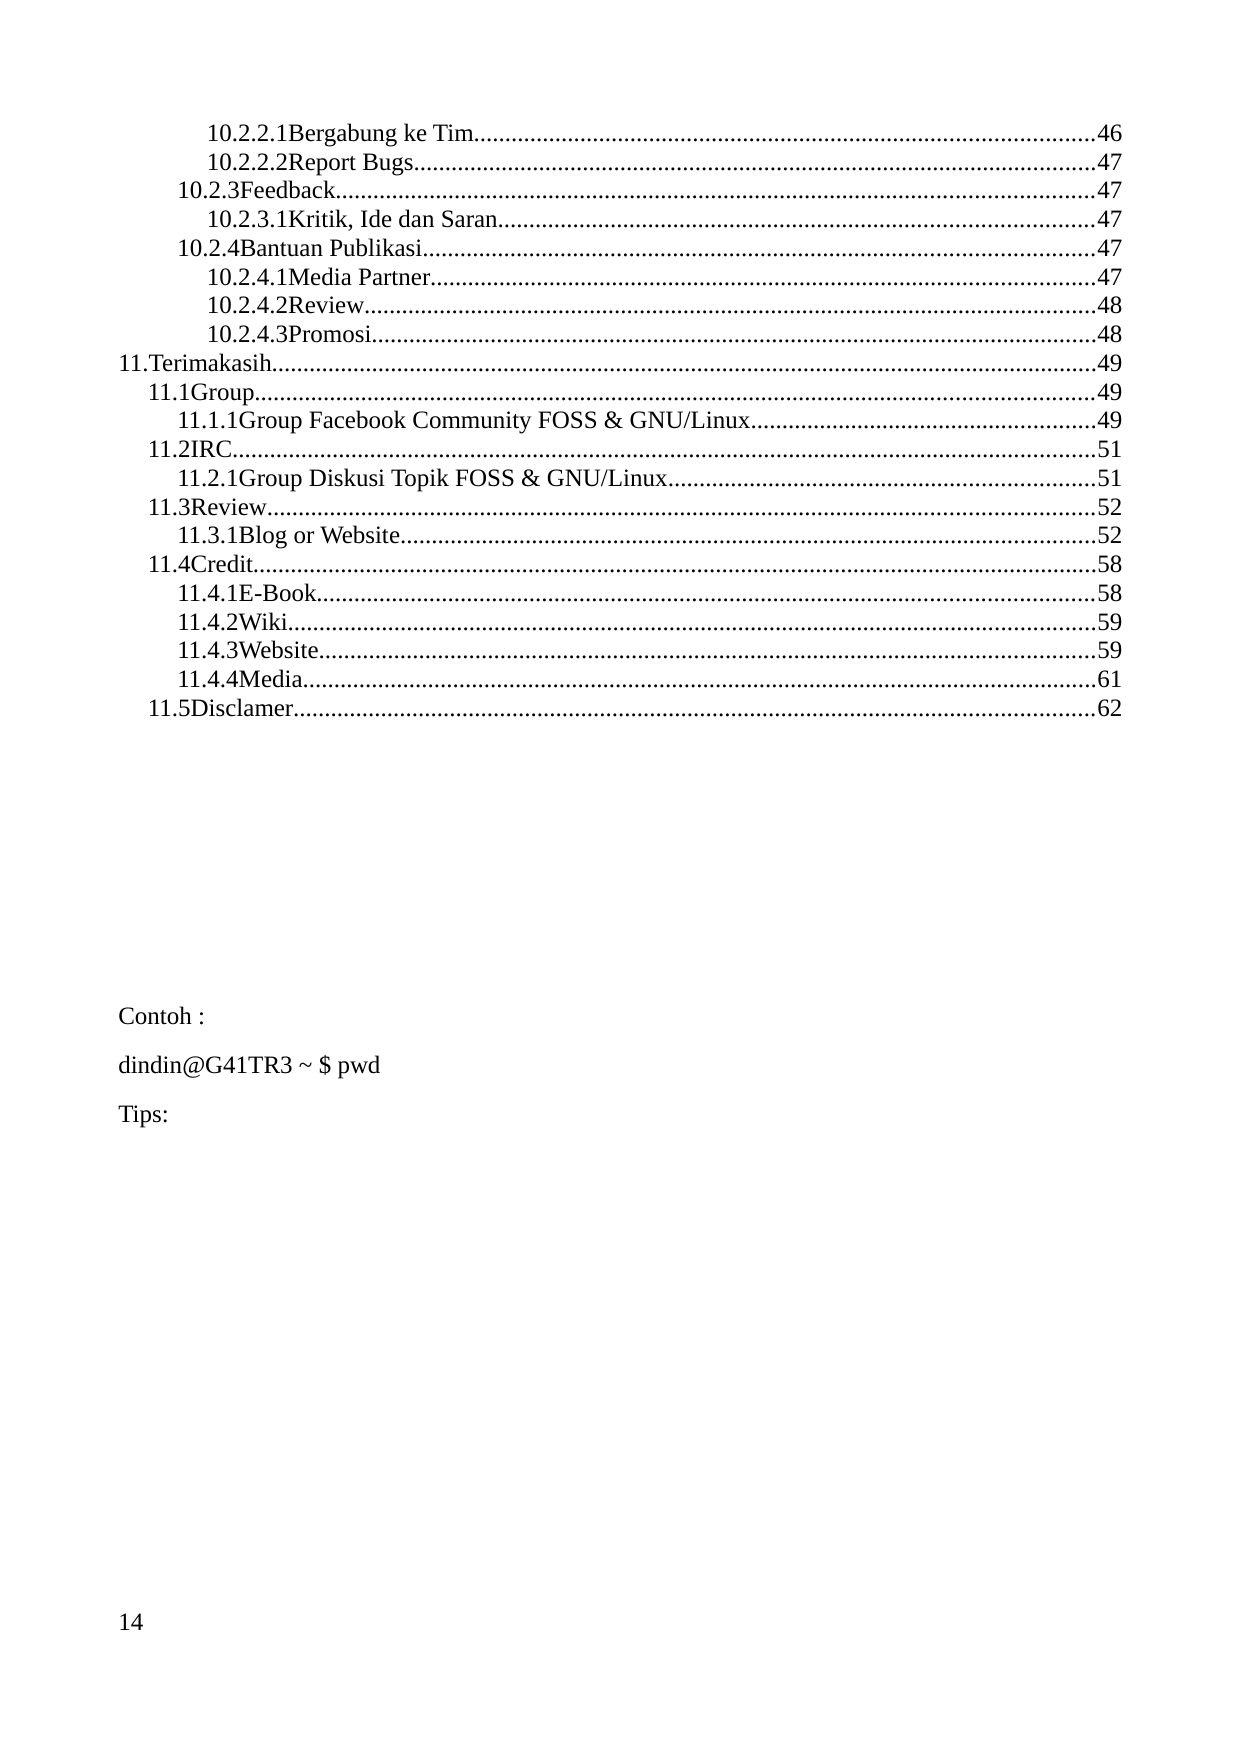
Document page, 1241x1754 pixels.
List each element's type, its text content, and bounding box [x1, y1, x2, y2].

text 11.3Review 52 [148, 492, 1122, 521]
text 11.1.1Group Facebook Community FOSS & GNU/Linux 49 [177, 406, 1122, 434]
text 10.2.4Bantuan Publikasi 47 [177, 233, 1122, 262]
text 11.4.1E-Book 58 [177, 578, 1122, 607]
text 11.1Group 49 [148, 377, 1122, 406]
text Tips: [118, 1099, 1122, 1128]
text 11.5Disclamer 62 [148, 693, 1122, 722]
text 11.4.3Website 59 [177, 636, 1122, 664]
text 11.4Credit 58 [148, 549, 1122, 578]
text 10.2.4.1Media Partner 47 [207, 262, 1122, 291]
text 11.2.1Group Diskusi Topik FOSS & GNU/Linux 51 [177, 463, 1122, 492]
text 10.2.2.2Report Bugs 47 [207, 147, 1122, 176]
text 11.4.4Media 61 [177, 664, 1122, 693]
text 11.3.1Blog or Website 52 [177, 521, 1122, 549]
text 11.2IRC 51 [148, 434, 1122, 463]
text 10.2.4.3Promosi 48 [207, 319, 1122, 348]
text 10.2.4.2Review 48 [207, 291, 1122, 319]
text dindin@G41TR3 ~ $ pwd [118, 1050, 1122, 1079]
text 11.Terimakasih 49 [118, 348, 1122, 377]
text 10.2.2.1Bergabung ke Tim 46 [207, 118, 1122, 147]
text 10.2.3Feedback 47 [177, 176, 1122, 204]
text 11.4.2Wiki 59 [177, 607, 1122, 636]
text Contoh : [118, 1001, 1122, 1030]
text 10.2.3.1Kritik, Ide dan Saran 47 [207, 204, 1122, 233]
